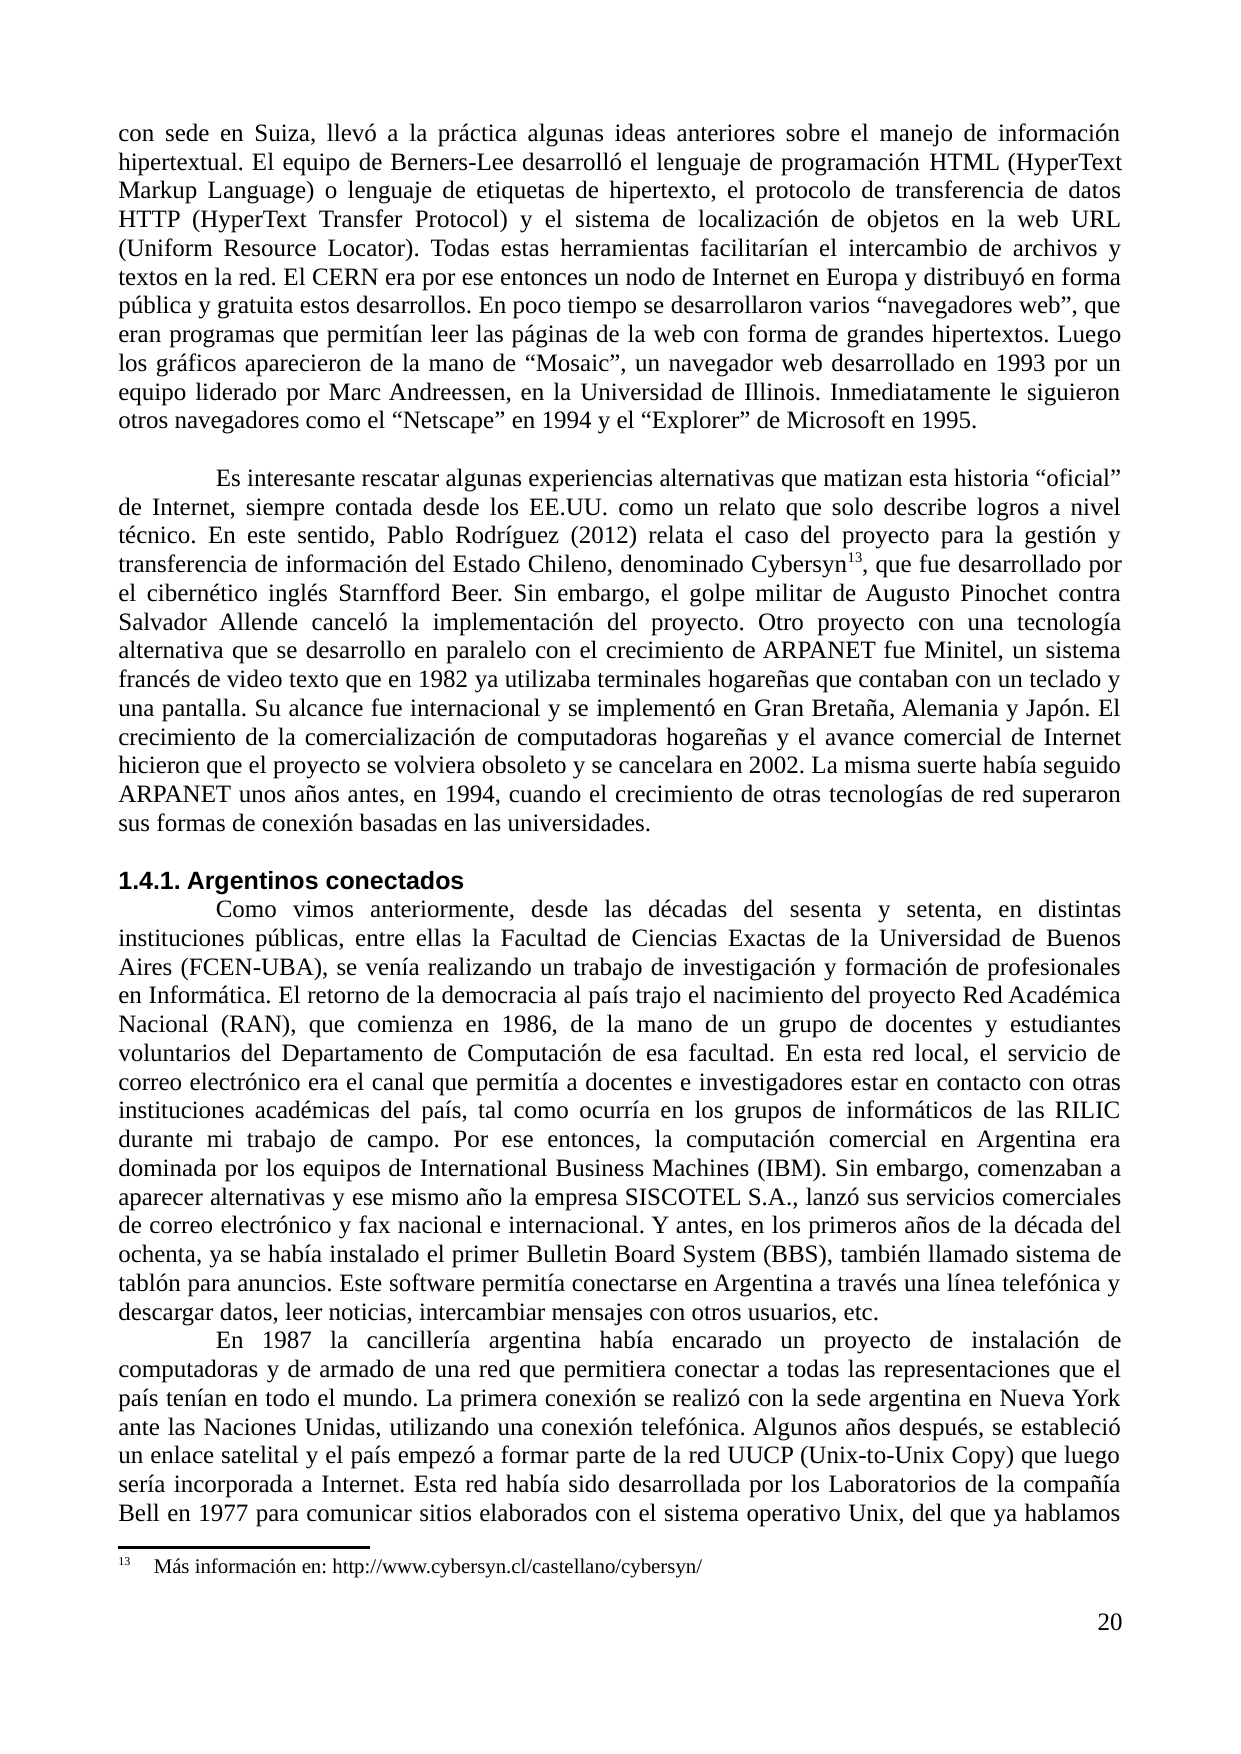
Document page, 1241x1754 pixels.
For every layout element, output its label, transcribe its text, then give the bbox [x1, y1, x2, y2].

text Con esta idea como base en 1989 se desarrolla el sistema de la World Wide Web (WWW), cuya traducción es “la red de todo el mundo”, más conocida como Internet. Creada por el físico inglés Tim Berners-Lee, trabajando para el Laboratorio Europeo de Física de Partículas (CERN) con sede en Suiza, llevó a la práctica algunas ideas anteriores sobre el manejo de información hipertextual. El equipo de Berners-Lee desarrolló el lenguaje de programación HTML (HyperText Markup Language) o lenguaje de etiquetas de hipertexto, el protocolo de transferencia de datos HTTP (HyperText Transfer Protocol) y el sistema de localización de objetos en la web URL (Uniform Resource Locator). Todas estas herramientas facilitarían el intercambio de archivos y textos en la red. El CERN era por ese entonces un nodo de Internet en Europa y distribuyó en forma pública y gratuita estos desarrollos. En poco tiempo se desarrollaron varios “navegadores web”, que eran programas que permitían leer las páginas de la web con forma de grandes hipertextos. Luego los gráficos aparecieron de la mano de “Mosaic”, un navegador web desarrollado en 1993 por un equipo liderado por Marc Andreessen, en la Universidad de Illinois. Inmediatamente le siguieron otros navegadores como el “Netscape” en 1994 y el “Explorer” de Microsoft en 1995. [118, 118, 1122, 434]
text Es interesante rescatar algunas experiencias alternativas que matizan esta historia “oficial” de Internet, siempre contada desde los EE.UU. como un relato que solo describe logros a nivel técnico. En este sentido, Pablo Rodríguez (2012) relata el caso del proyecto para la gestión y transferencia de información del Estado Chileno, denominado Cybersyn, que fue desarrollado por el cibernético inglés Starnfford Beer. Sin embargo, el golpe militar de Augusto Pinochet contra Salvador Allende canceló la implementación del proyecto. Otro proyecto con una tecnología alternativa que se desarrollo en paralelo con el crecimiento de ARPANET fue Minitel, un sistema francés de video texto que en 1982 ya utilizaba terminales hogareñas que contaban con un teclado y una pantalla. Su alcance fue internacional y se implementó en Gran Bretaña, Alemania y Japón. El crecimiento de la comercialización de computadoras hogareñas y el avance comercial de Internet hicieron que el proyecto se volviera obsoleto y se cancelara en 2002. La misma suerte había seguido ARPANET unos años antes, en 1994, cuando el crecimiento de otras tecnologías de red superaron sus formas de conexión basadas en las universidades. [118, 463, 1122, 837]
subtitle 1.4.1. Argentinos conectados [118, 866, 1122, 894]
text Más información en: http://www.cybersyn.cl/castellano/cybersyn/ [118, 1553, 1122, 1578]
text Como vimos anteriormente, desde las décadas del sesenta y setenta, en distintas instituciones públicas, entre ellas la Facultad de Ciencias Exactas de la Universidad de Buenos Aires (FCEN-UBA), se venía realizando un trabajo de investigación y formación de profesionales en Informática. El retorno de la democracia al país trajo el nacimiento del proyecto Red Académica Nacional (RAN), que comienza en 1986, de la mano de un grupo de docentes y estudiantes voluntarios del Departamento de Computación de esa facultad. En esta red local, el servicio de correo electrónico era el canal que permitía a docentes e investigadores estar en contacto con otras instituciones académicas del país, tal como ocurría en los grupos de informáticos de las RILIC durante mi trabajo de campo. Por ese entonces, la computación comercial en Argentina era dominada por los equipos de International Business Machines (IBM). Sin embargo, comenzaban a aparecer alternativas y ese mismo año la empresa SISCOTEL S.A., lanzó sus servicios comerciales de correo electrónico y fax nacional e internacional. Y antes, en los primeros años de la década del ochenta, ya se había instalado el primer Bulletin Board System (BBS), también llamado sistema de tablón para anuncios. Este software permitía conectarse en Argentina a través una línea telefónica y descargar datos, leer noticias, intercambiar mensajes con otros usuarios, etc. [118, 894, 1122, 1326]
text En 1987 la cancillería argentina había encarado un proyecto de instalación de computadoras y de armado de una red que permitiera conectar a todas las representaciones que el país tenían en todo el mundo. La primera conexión se realizó con la sede argentina en Nueva York ante las Naciones Unidas, utilizando una conexión telefónica. Algunos años después, se estableció un enlace satelital y el país empezó a formar parte de la red UUCP (Unix-to-Unix Copy) que luego sería incorporada a Internet. Esta red había sido desarrollada por los Laboratorios de la compañía Bell en 1977 para comunicar sitios elaborados con el sistema operativo Unix, del que ya hablamos [118, 1326, 1122, 1527]
